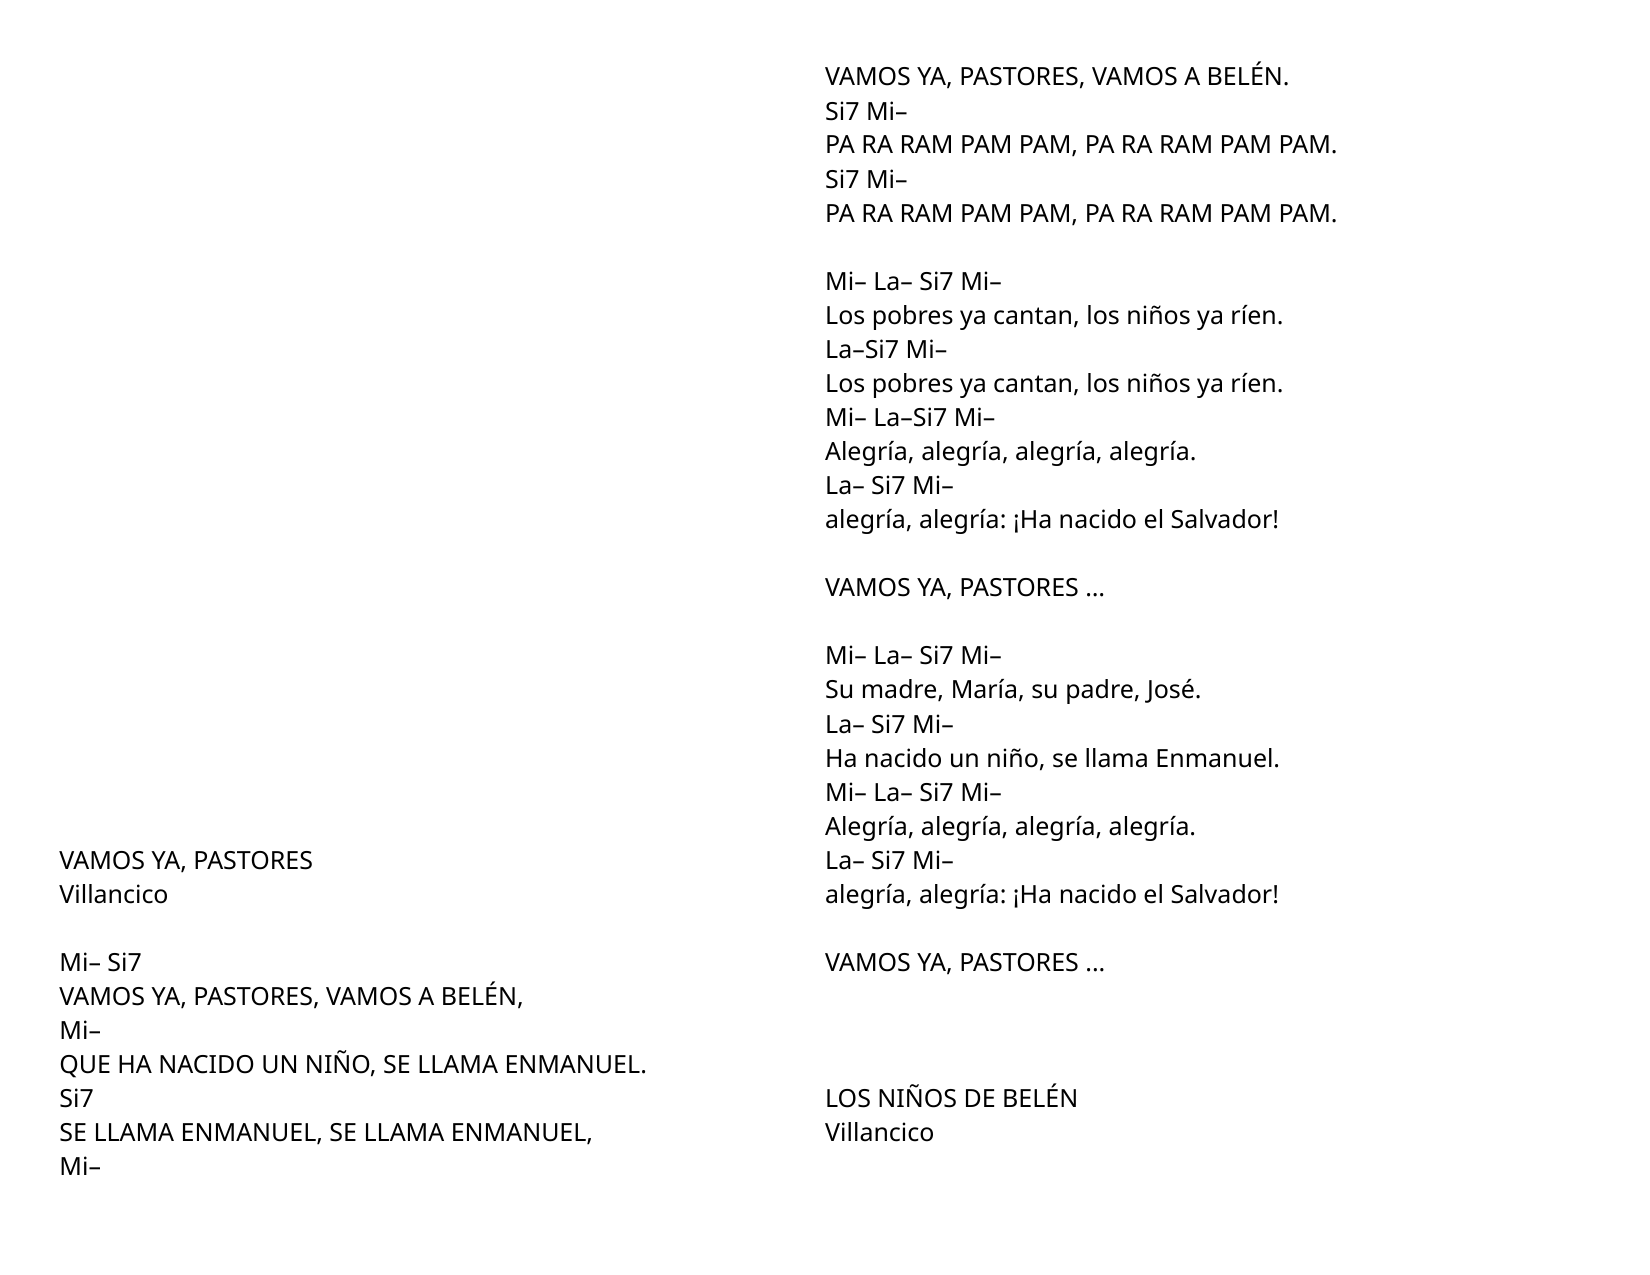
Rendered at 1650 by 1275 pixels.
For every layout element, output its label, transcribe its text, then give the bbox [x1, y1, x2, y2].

text SE LLAMA ENMANUEL, SE LLAMA ENMANUEL, [59, 1115, 825, 1149]
text Mi– [59, 1013, 825, 1047]
text Mi– La–Si7 Mi– [825, 400, 1591, 434]
text Villancico [825, 1115, 1591, 1149]
text alegría, alegría: ¡Ha nacido el Salvador! [825, 877, 1591, 911]
text Mi– [59, 1149, 825, 1183]
text Si7 [59, 1081, 825, 1115]
text VAMOS YA, PASTORES, VAMOS A BELÉN. [825, 59, 1591, 93]
text La–Si7 Mi– [825, 332, 1591, 366]
text Mi– La– Si7 Mi– [825, 774, 1591, 808]
text La– Si7 Mi– [825, 468, 1591, 502]
text Alegría, alegría, alegría, alegría. [825, 434, 1591, 468]
text PA RA RAM PAM PAM, PA RA RAM PAM PAM. [825, 195, 1591, 229]
text Los pobres ya cantan, los niños ya ríen. [825, 366, 1591, 400]
text Alegría, alegría, alegría, alegría. [825, 808, 1591, 842]
text Si7 Mi– [825, 161, 1591, 195]
text VAMOS YA, PASTORES [59, 842, 825, 877]
text alegría, alegría: ¡Ha nacido el Salvador! [825, 502, 1591, 536]
text LOS NIÑOS DE BELÉN [825, 1081, 1591, 1115]
text Ha nacido un niño, se llama Enmanuel. [825, 740, 1591, 774]
text PA RA RAM PAM PAM, PA RA RAM PAM PAM. [825, 127, 1591, 161]
text Mi– La– Si7 Mi– [825, 638, 1591, 672]
text VAMOS YA, PASTORES ... [825, 945, 1591, 979]
text La– Si7 Mi– [825, 842, 1591, 877]
text Los pobres ya cantan, los niños ya ríen. [825, 297, 1591, 332]
text Si7 Mi– [825, 93, 1591, 127]
text VAMOS YA, PASTORES, VAMOS A BELÉN, [59, 979, 825, 1013]
text La– Si7 Mi– [825, 706, 1591, 740]
text Villancico [59, 877, 825, 911]
text Su madre, María, su padre, José. [825, 672, 1591, 706]
text QUE HA NACIDO UN NIÑO, SE LLAMA ENMANUEL. [59, 1047, 825, 1081]
text VAMOS YA, PASTORES … [825, 570, 1591, 604]
text Mi– Si7 [59, 945, 825, 979]
text Mi– La– Si7 Mi– [825, 263, 1591, 297]
